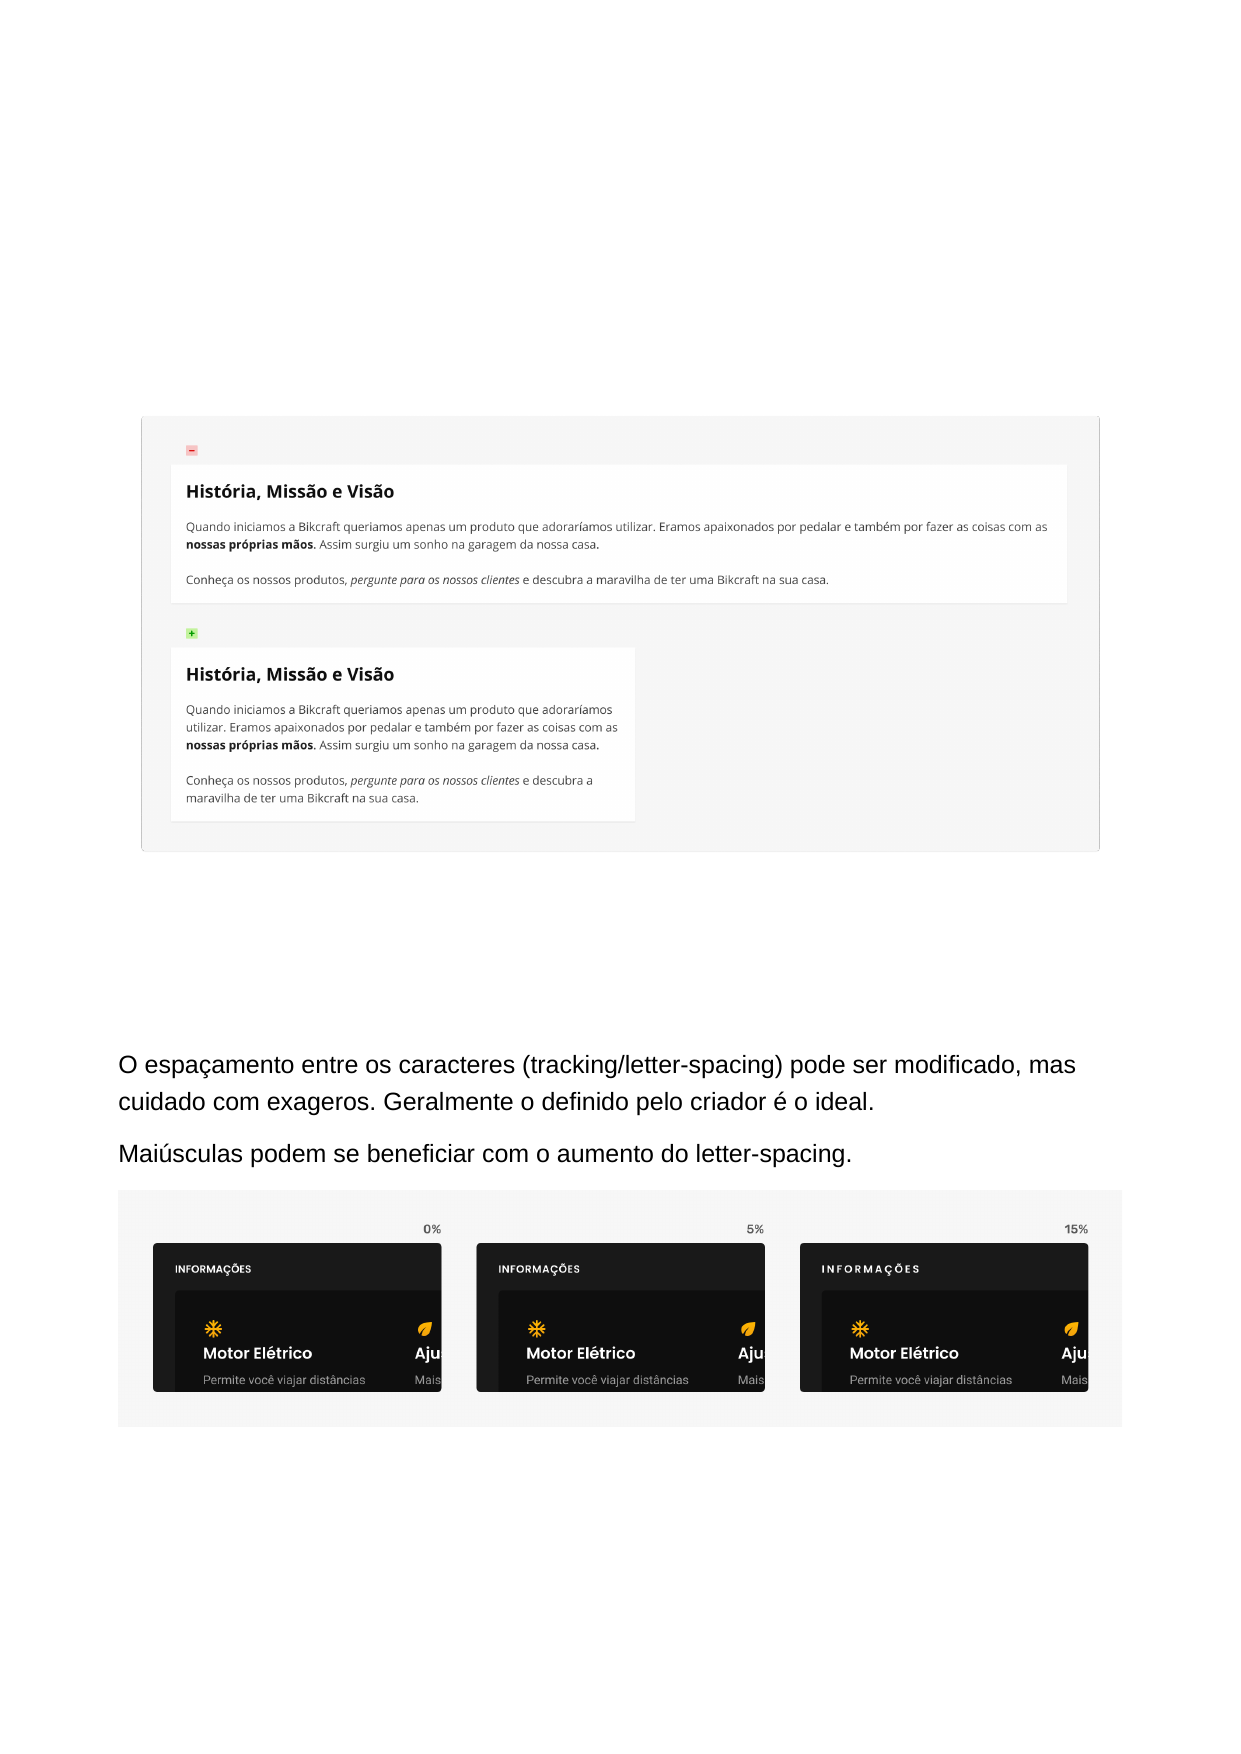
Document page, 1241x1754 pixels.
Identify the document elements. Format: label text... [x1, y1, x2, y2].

list Esquerda [118, 1579, 1122, 1608]
picture [118, 1190, 1123, 1427]
subtitle 6. Espaçamento [118, 958, 1122, 989]
text 7. Alinhamento [118, 1529, 1122, 1560]
list Exemplos [118, 311, 1122, 340]
text Maiúsculas podem se beneficiar com o aumento do letter-spacing. [118, 1139, 1122, 1167]
text O espaçamento entre os caracteres (tracking/letter-spacing) pode ser modificado, mas cuidado com exageros. Geralmente o definido pelo criador é o ideal. [118, 1049, 1122, 1116]
list Entre 45 e 75 caracteres (13 palavras). Sempre controle a largura, mesmo que o seu site tenha um layout fluído, defina o max-width do conteúdo. [118, 170, 1122, 236]
list Dica [118, 118, 1122, 147]
picture [140, 415, 1100, 853]
list Google: 85, Medium: 80, New York Times: 65. [118, 363, 1122, 392]
